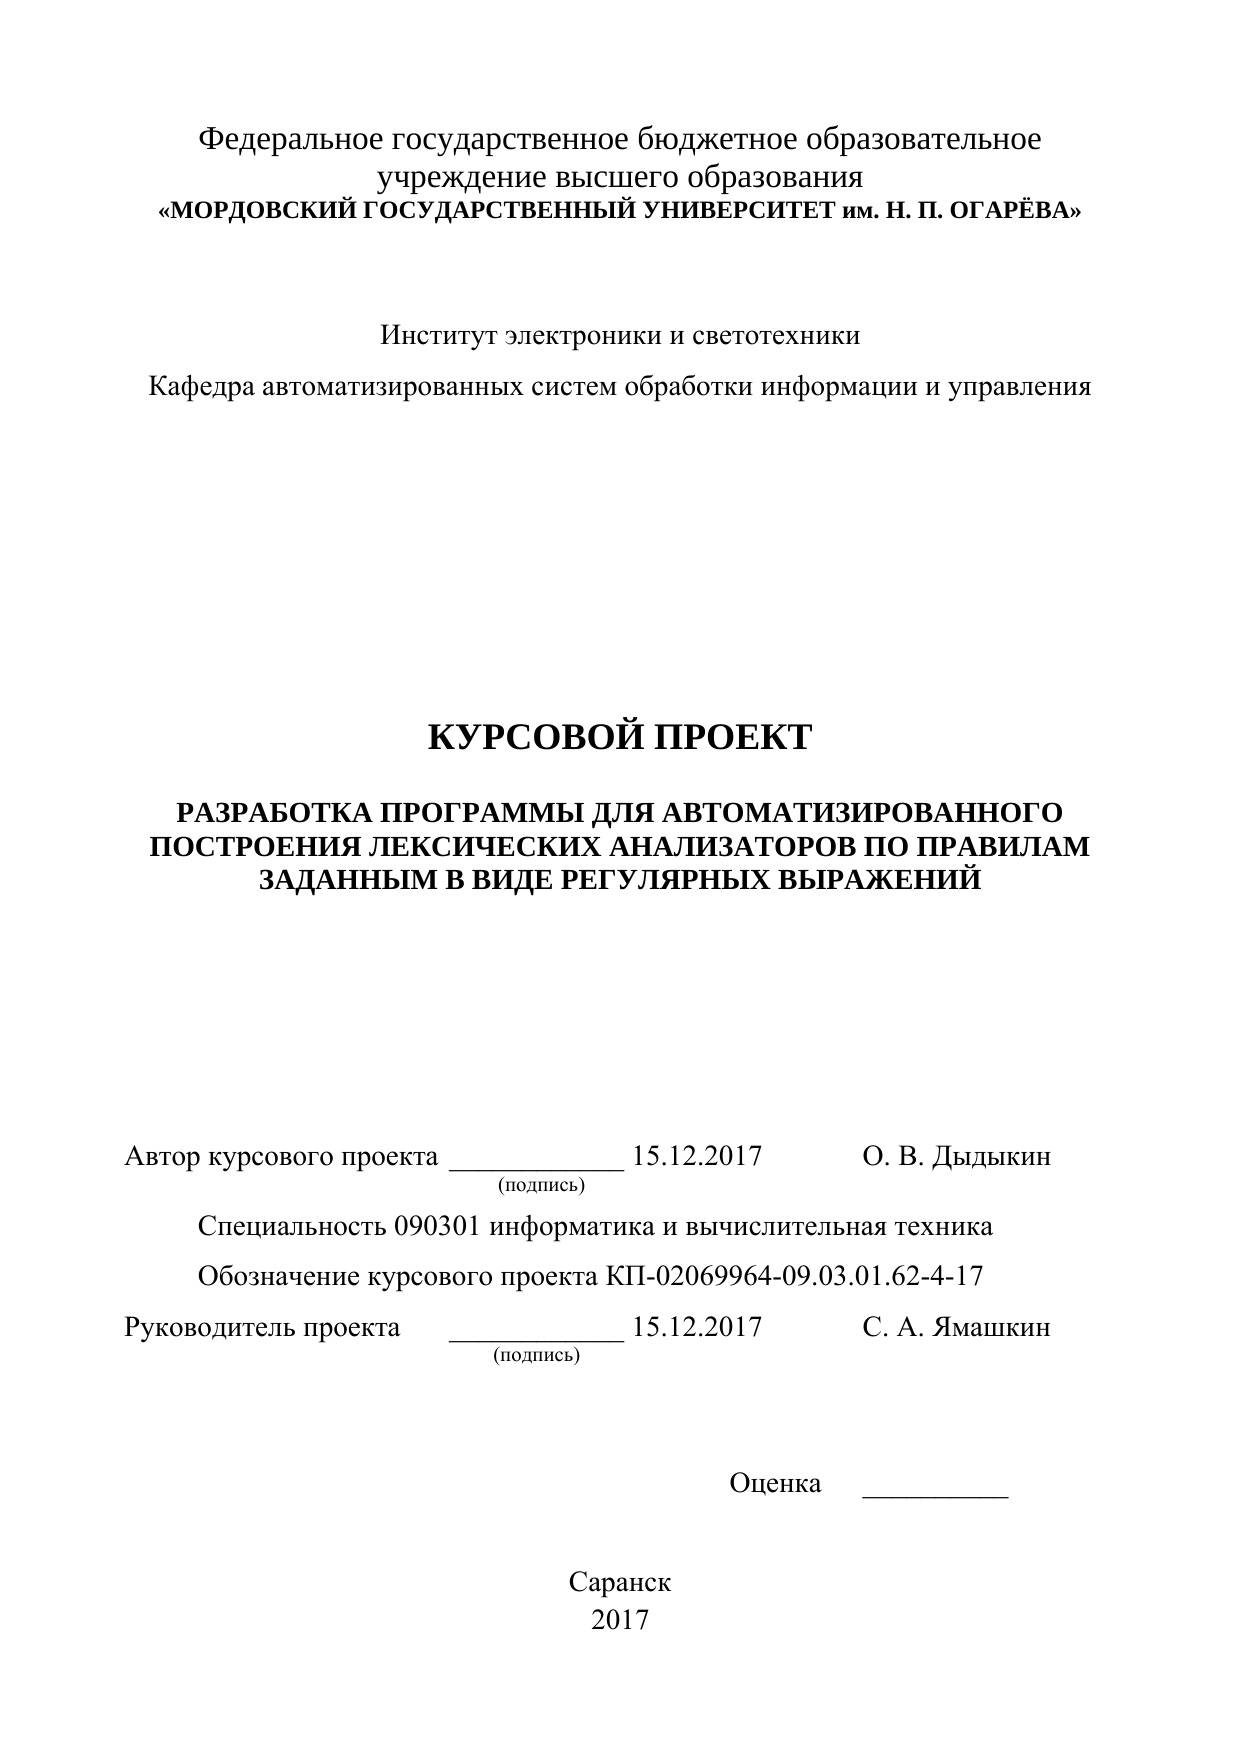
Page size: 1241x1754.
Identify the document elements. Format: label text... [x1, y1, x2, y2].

table_cell Курсовой проект Разработка программы для автоматизированного построения лексических анализаторов по правилам заданным в виде регулярных выражений [118, 466, 1122, 1133]
table_header Институт электроники и светотехники Кафедра автоматизированных систем обработки информации и управления [118, 253, 1122, 466]
table_cell Оценка __________ [118, 1372, 1122, 1504]
table_cell Автор курсового проекта ____________ 15.12.2017 О. В. Дыдыкин (подпись) Специальность 090301 информатика и вычислительная техника Обозначение курсового проекта КП-02069964-09.03.01.62-4-17 Руководитель проекта ____________ 15.12.2017 С. А. Ямашкин (подпись) [118, 1133, 1122, 1372]
